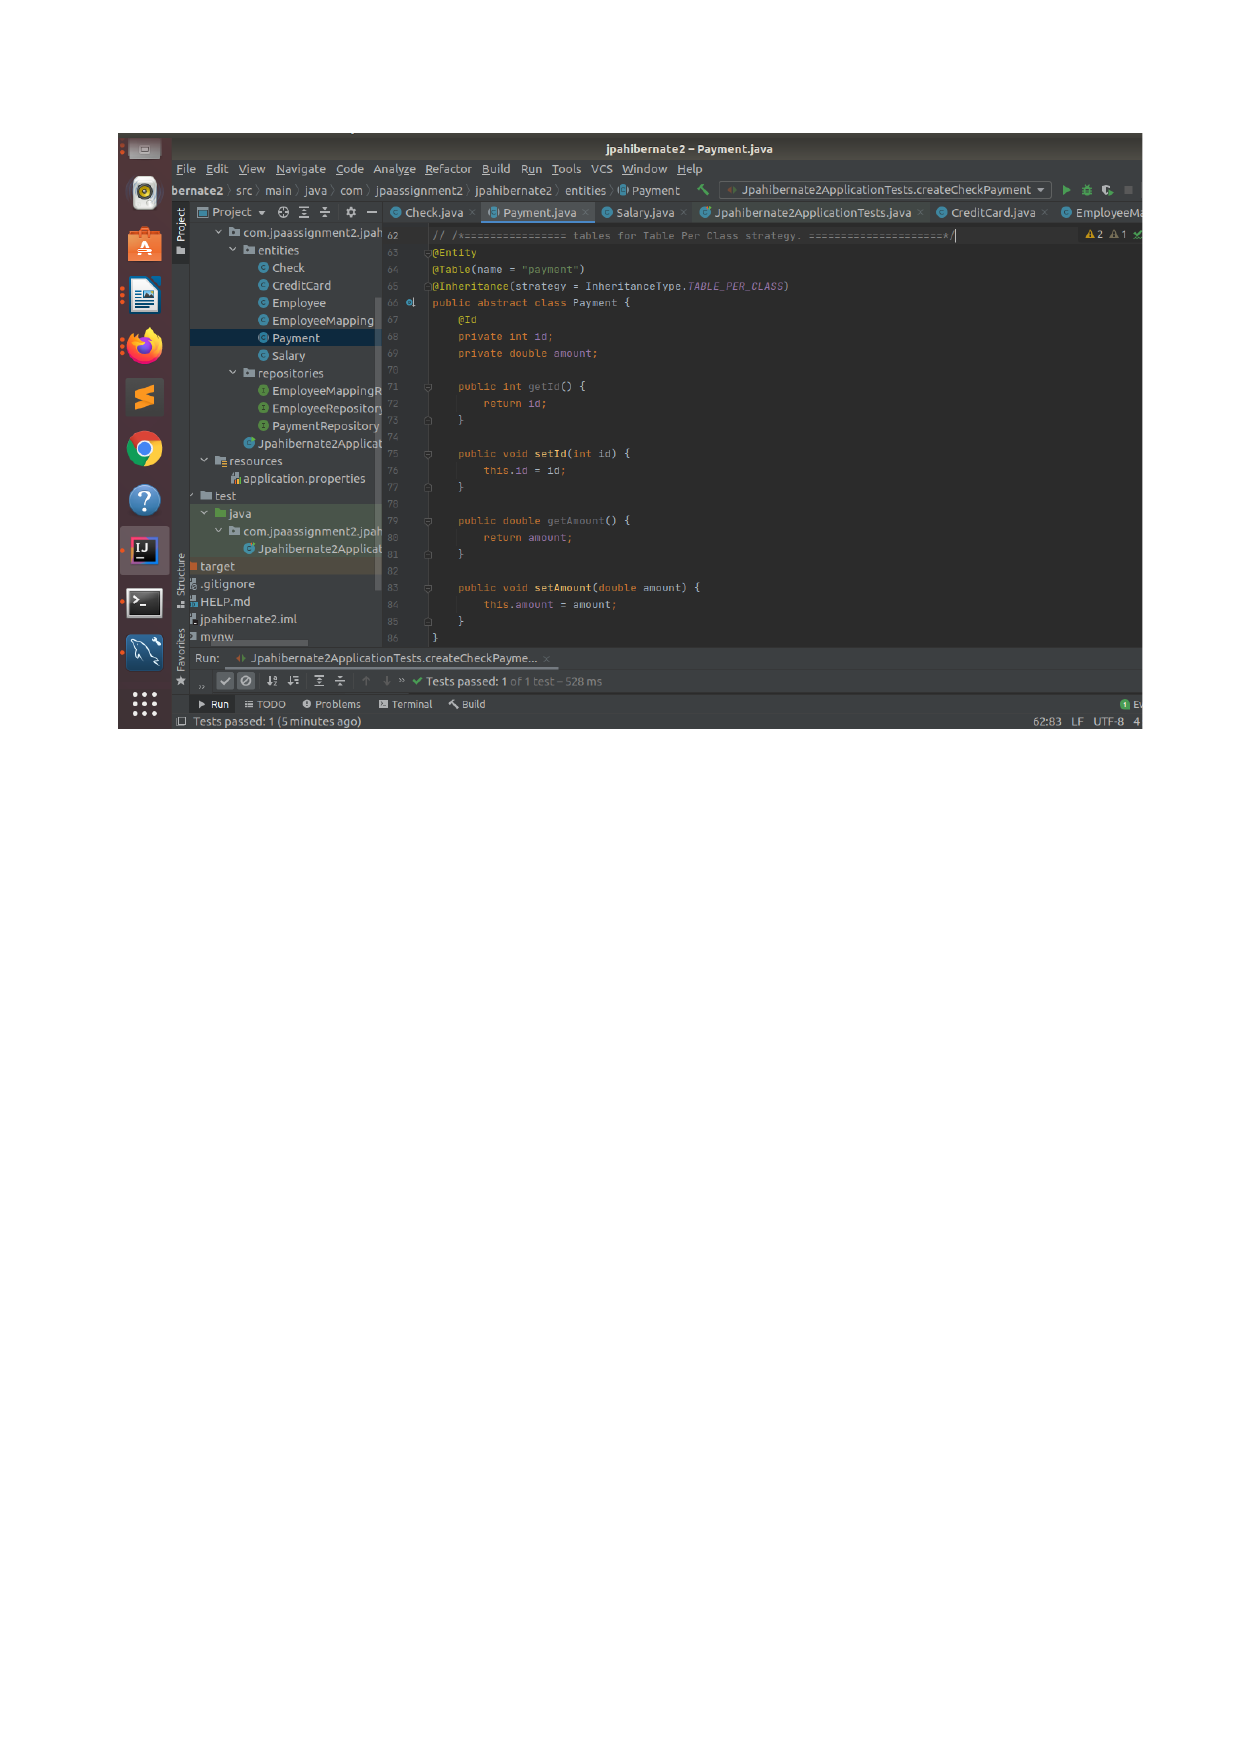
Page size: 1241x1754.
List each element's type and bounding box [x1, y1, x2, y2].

picture [118, 133, 1143, 729]
